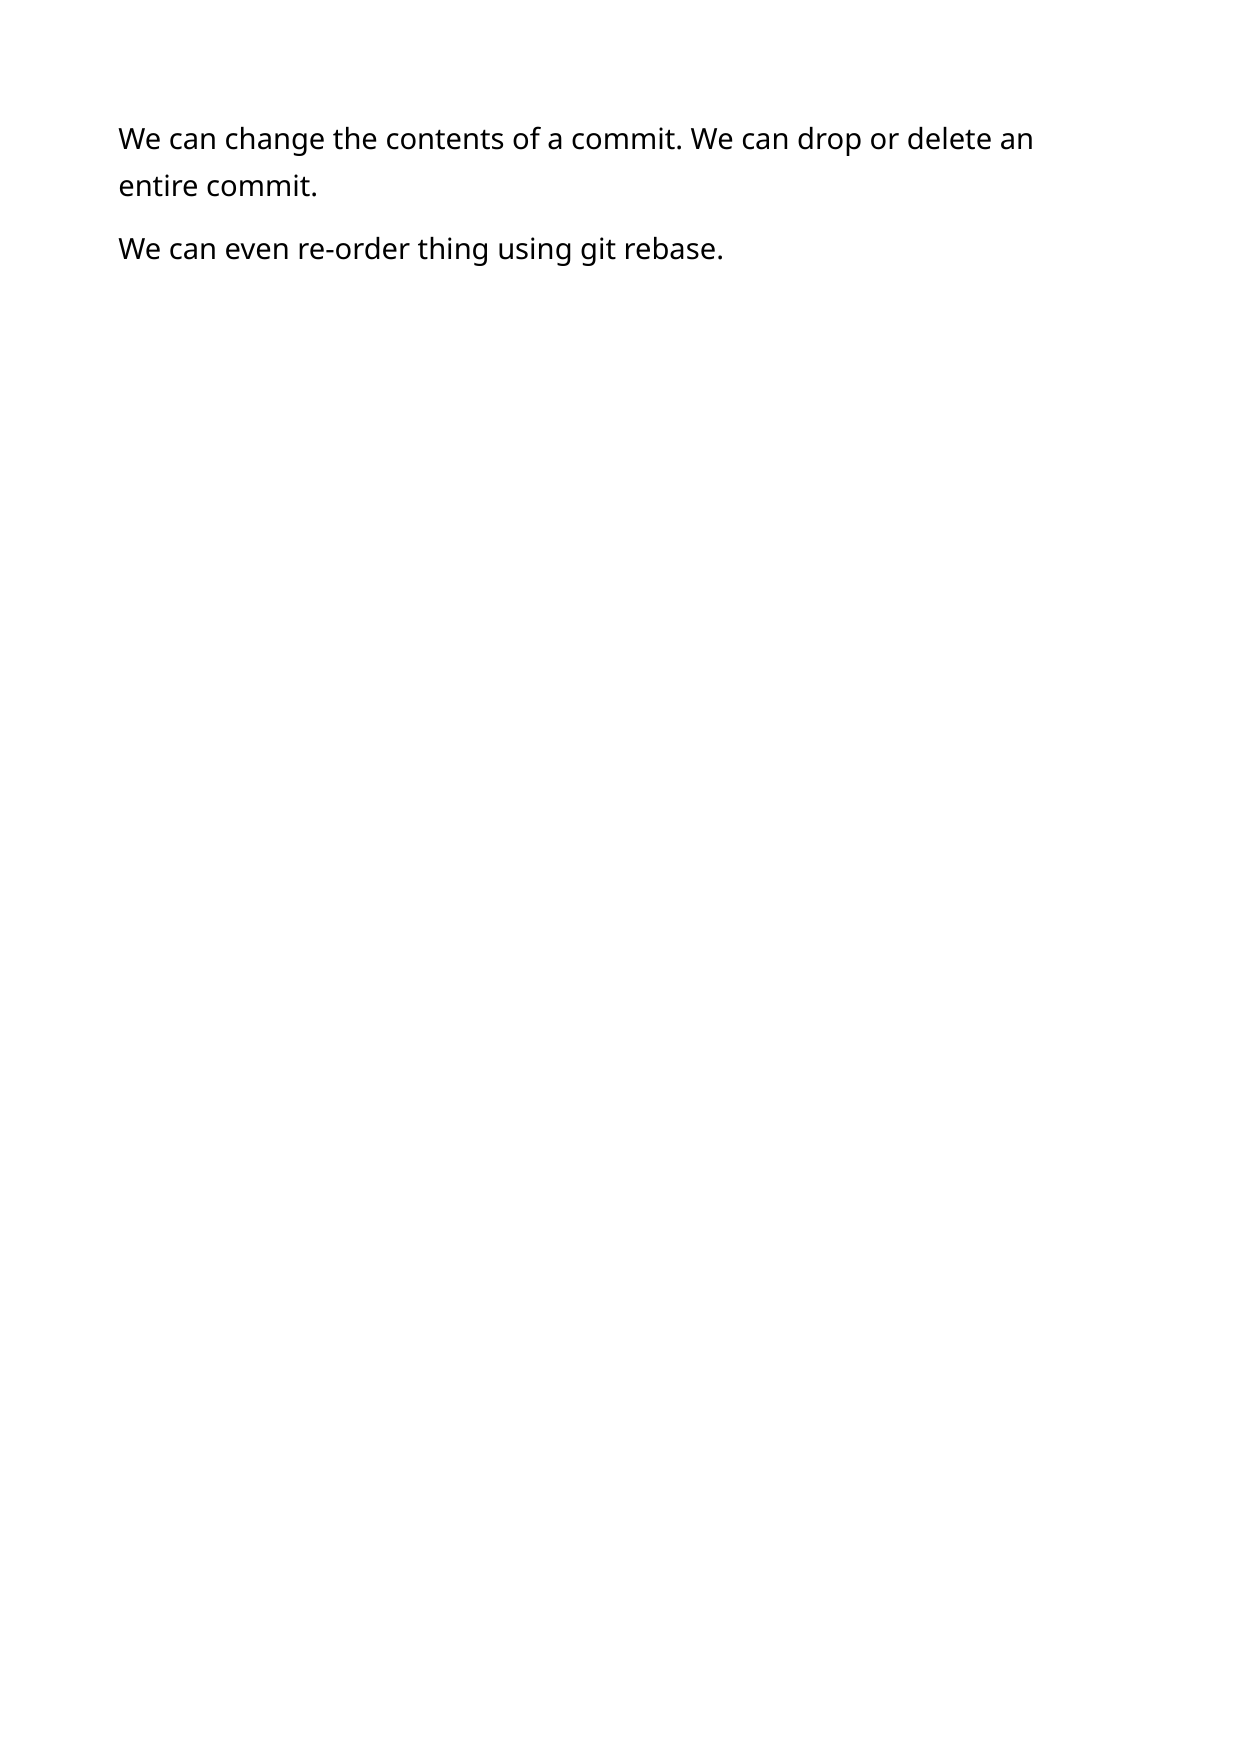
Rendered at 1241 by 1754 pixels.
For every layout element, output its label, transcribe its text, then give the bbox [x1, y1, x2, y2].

text We can even re-order thing using git rebase. [118, 228, 1122, 268]
text We can change the contents of a commit. We can drop or delete an entire commit. [118, 118, 1122, 205]
